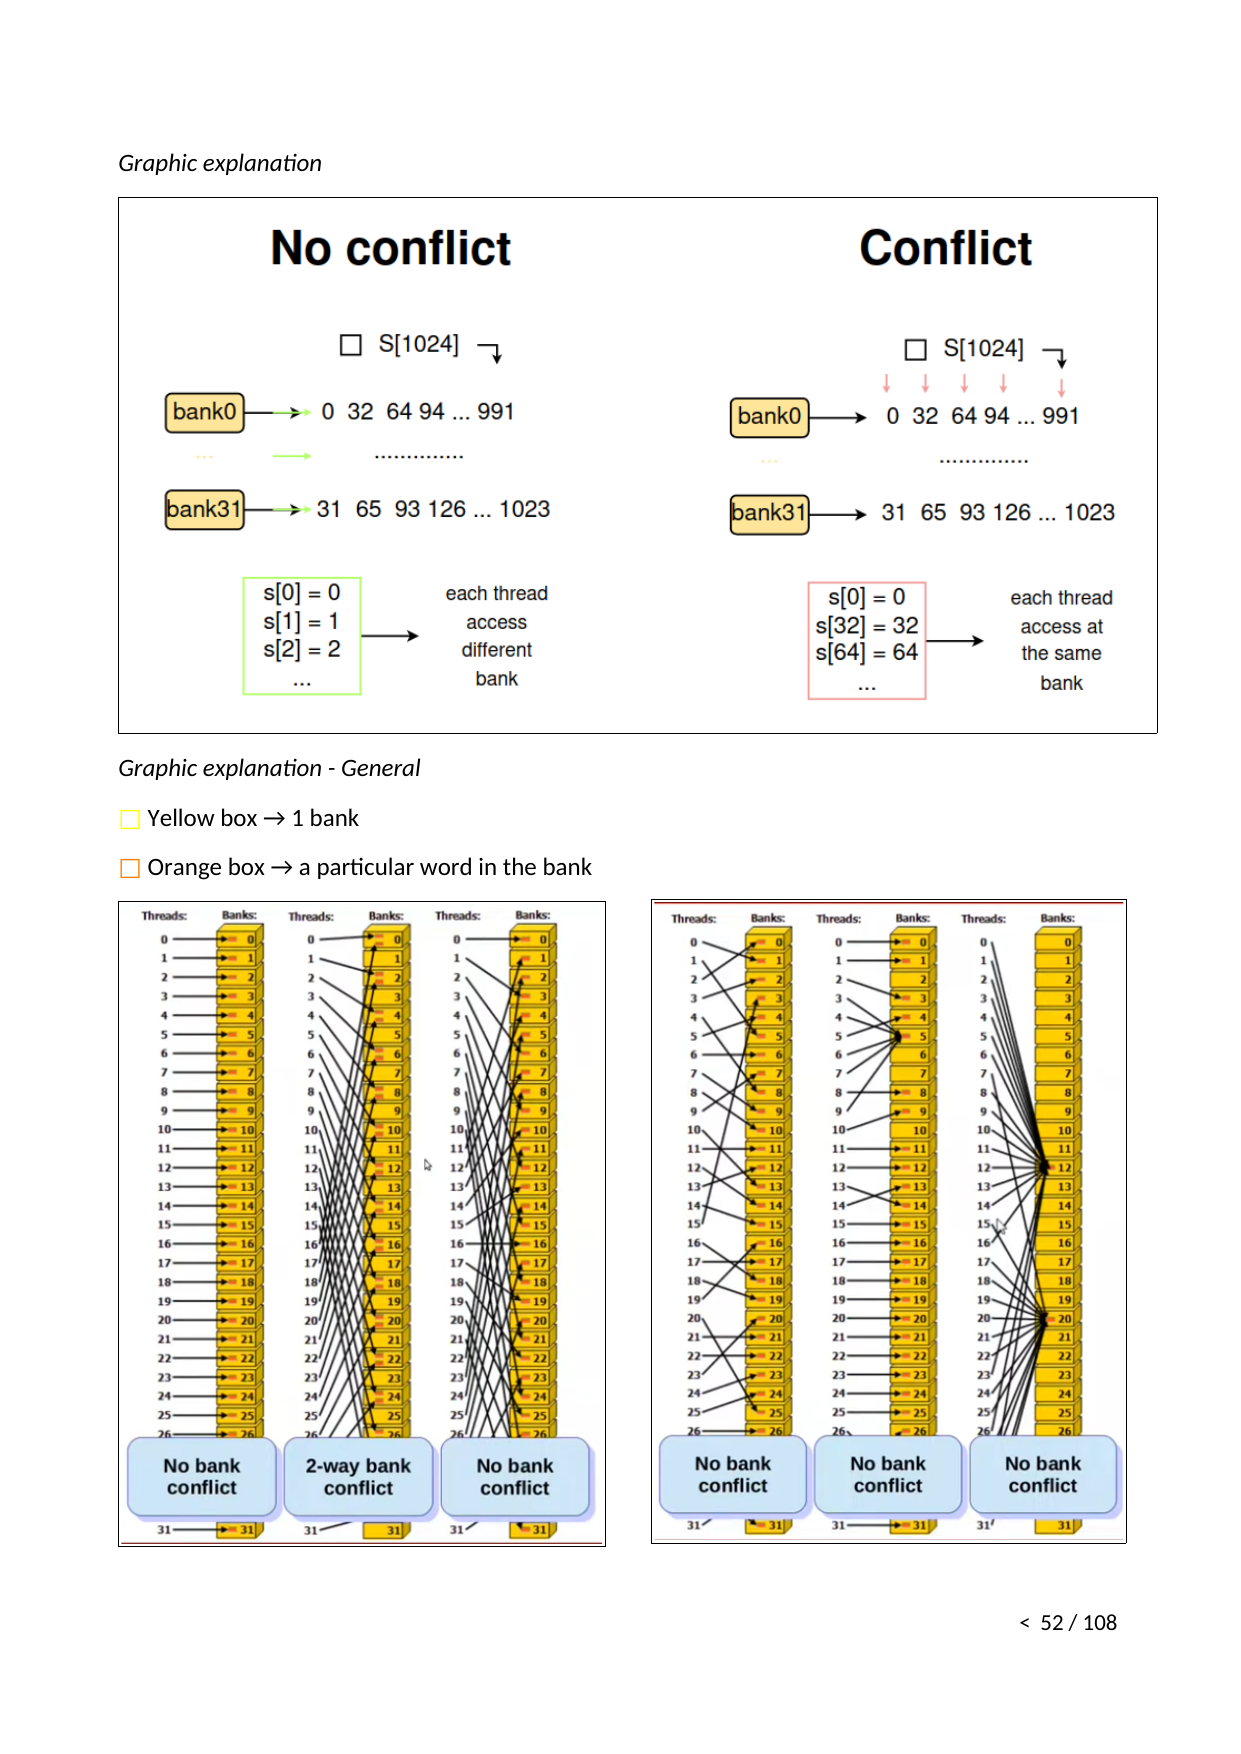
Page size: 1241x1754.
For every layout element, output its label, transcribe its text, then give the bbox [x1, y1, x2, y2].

picture [121, 200, 1154, 731]
text Graphic explanation [118, 148, 1122, 178]
text □ Orange box → a particular word in the bank [118, 851, 1122, 882]
text Graphic explanation - General [118, 752, 1122, 783]
text □ Yellow box → 1 bank [118, 802, 1122, 832]
picture [121, 904, 603, 1544]
picture [654, 902, 1124, 1540]
